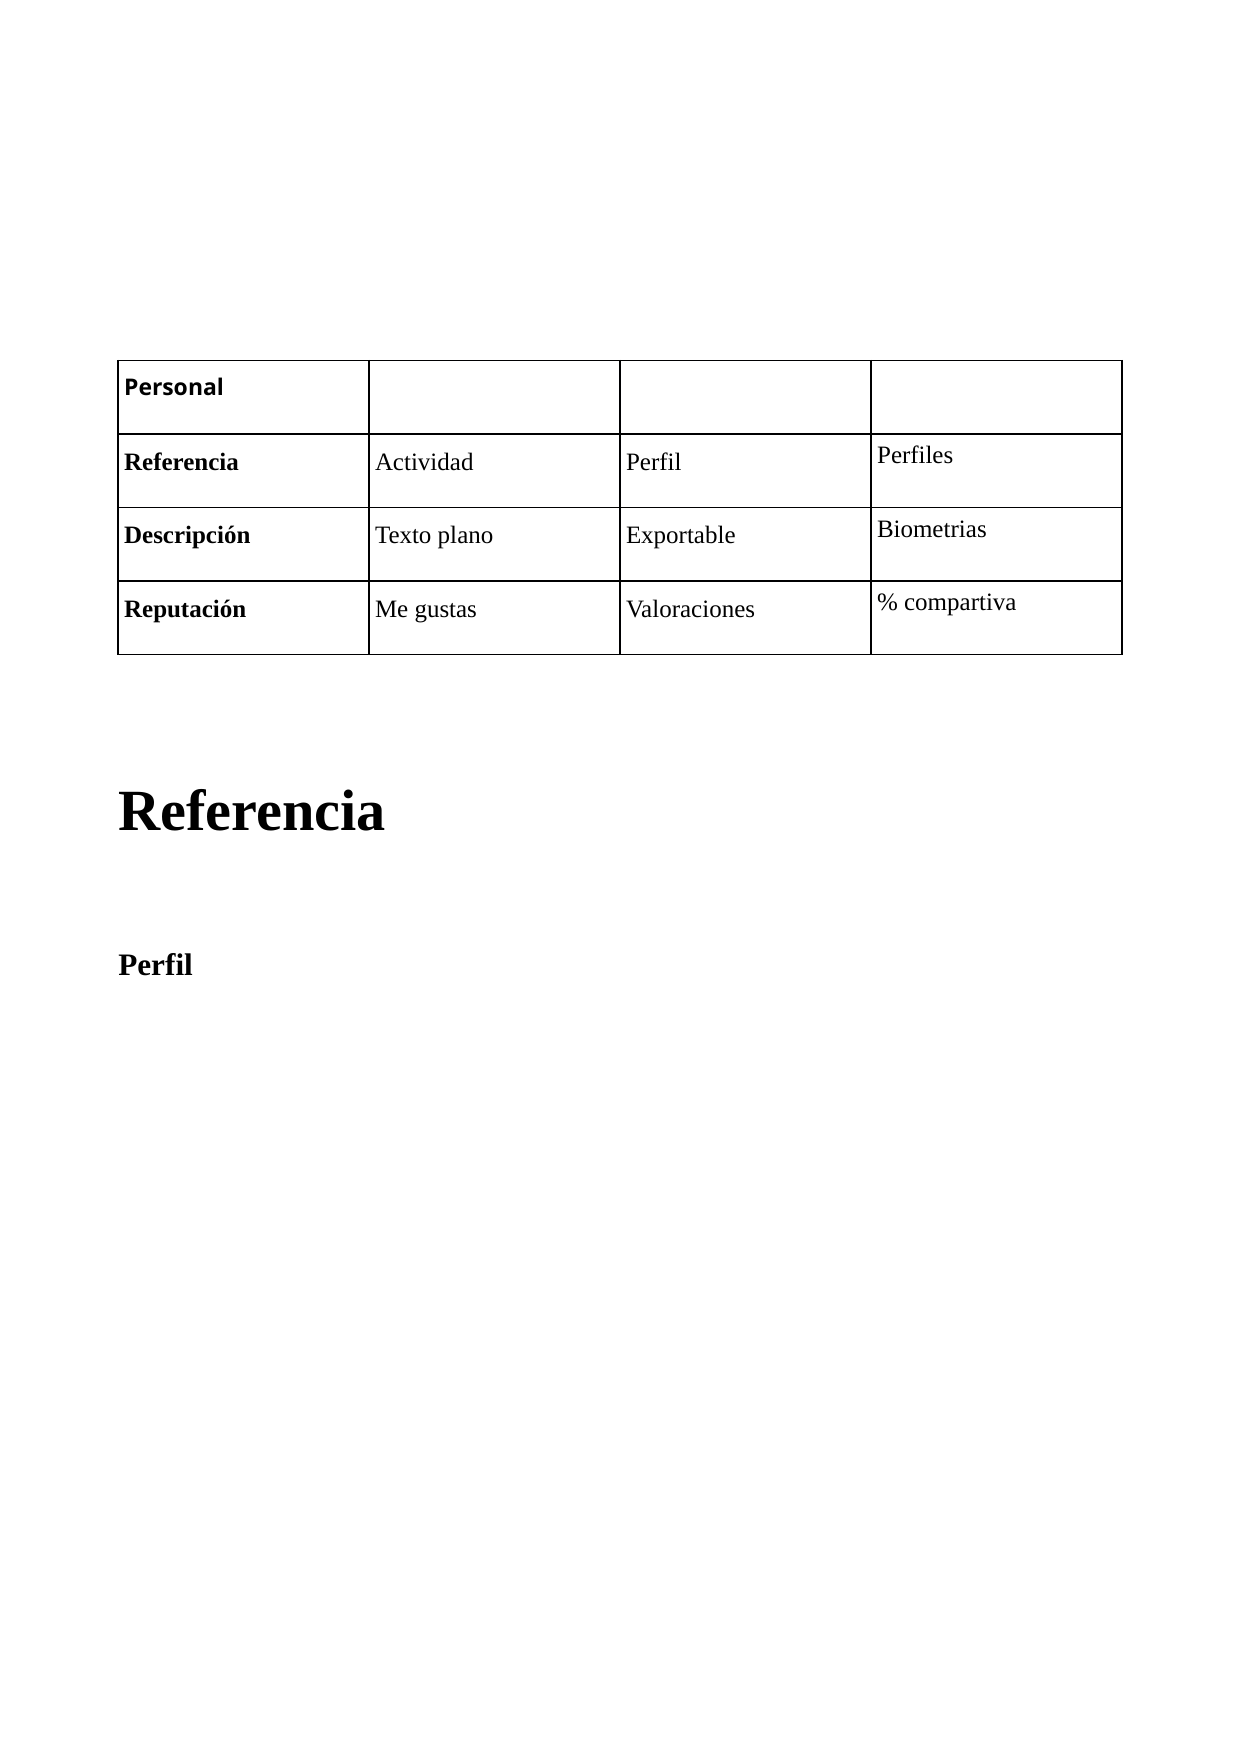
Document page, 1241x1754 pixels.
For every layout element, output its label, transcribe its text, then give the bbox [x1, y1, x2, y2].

table_cell Biometrias [872, 508, 1121, 580]
table_cell Perfil [621, 435, 870, 507]
table_cell Perfiles [872, 435, 1121, 507]
table_cell % compartiva [872, 582, 1121, 653]
table_header Personal [119, 361, 368, 433]
table_header [872, 361, 1121, 433]
table_cell Valoraciones [621, 582, 870, 653]
table_cell Reputación [119, 582, 368, 653]
table_cell Texto plano [370, 508, 619, 580]
table_cell Me gustas [370, 582, 619, 653]
text Perfil [118, 946, 1122, 982]
table_cell Exportable [621, 508, 870, 580]
table_header [370, 361, 619, 433]
table_cell Actividad [370, 435, 619, 507]
text Referencia [118, 776, 1122, 843]
table_header [621, 361, 870, 433]
table_cell Referencia [119, 435, 368, 507]
table_cell Descripción [119, 508, 368, 580]
